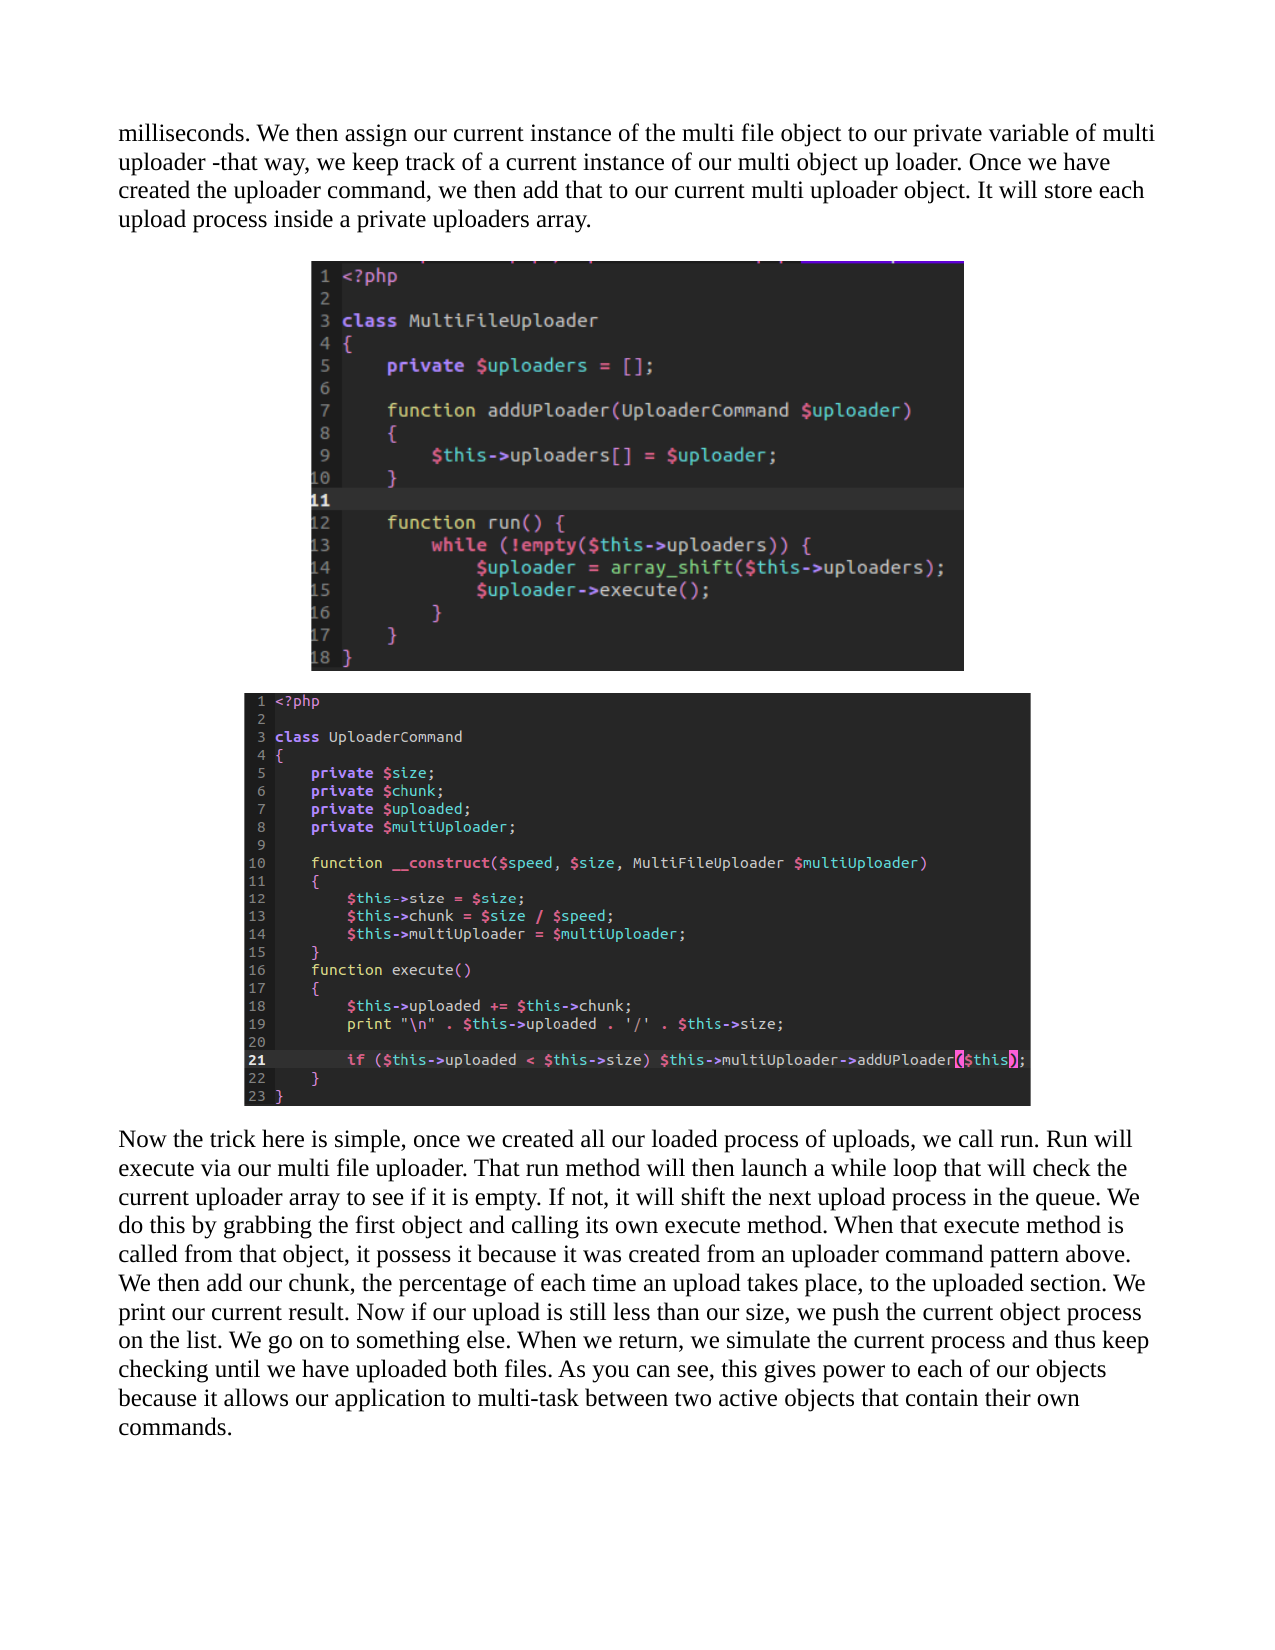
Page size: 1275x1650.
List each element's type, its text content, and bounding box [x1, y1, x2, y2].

picture [244, 693, 1031, 1106]
text Now the trick here is simple, once we created all our loaded process of uploads, we call run. Run will execute via our multi file uploader. That run method will then launch a while loop that will check the current uploader array to see if it is empty. If not, it will shift the next upload process in the queue. We do this by grabbing the first object and calling its own execute method. When that execute method is called from that object, it possess it because it was created from an uploader command pattern above. We then add our chunk, the percentage of each time an upload takes place, to the uploaded section. We print our current result. Now if our upload is still less than our size, we push the current object process on the list. We go on to something else. When we return, we simulate the current process and thus keep checking until we have uploaded both files. As you can see, this gives power to each of our objects because it allows our application to multi-task between two active objects that contain their own commands. [118, 1124, 1157, 1441]
text milliseconds. We then assign our current instance of the multi file object to our private variable of multi uploader -that way, we keep track of a current instance of our multi object up loader. Once we have created the uploader command, we then add that to our current multi uploader object. It will store each upload process inside a private uploaders array. [118, 118, 1157, 233]
picture [311, 261, 964, 671]
